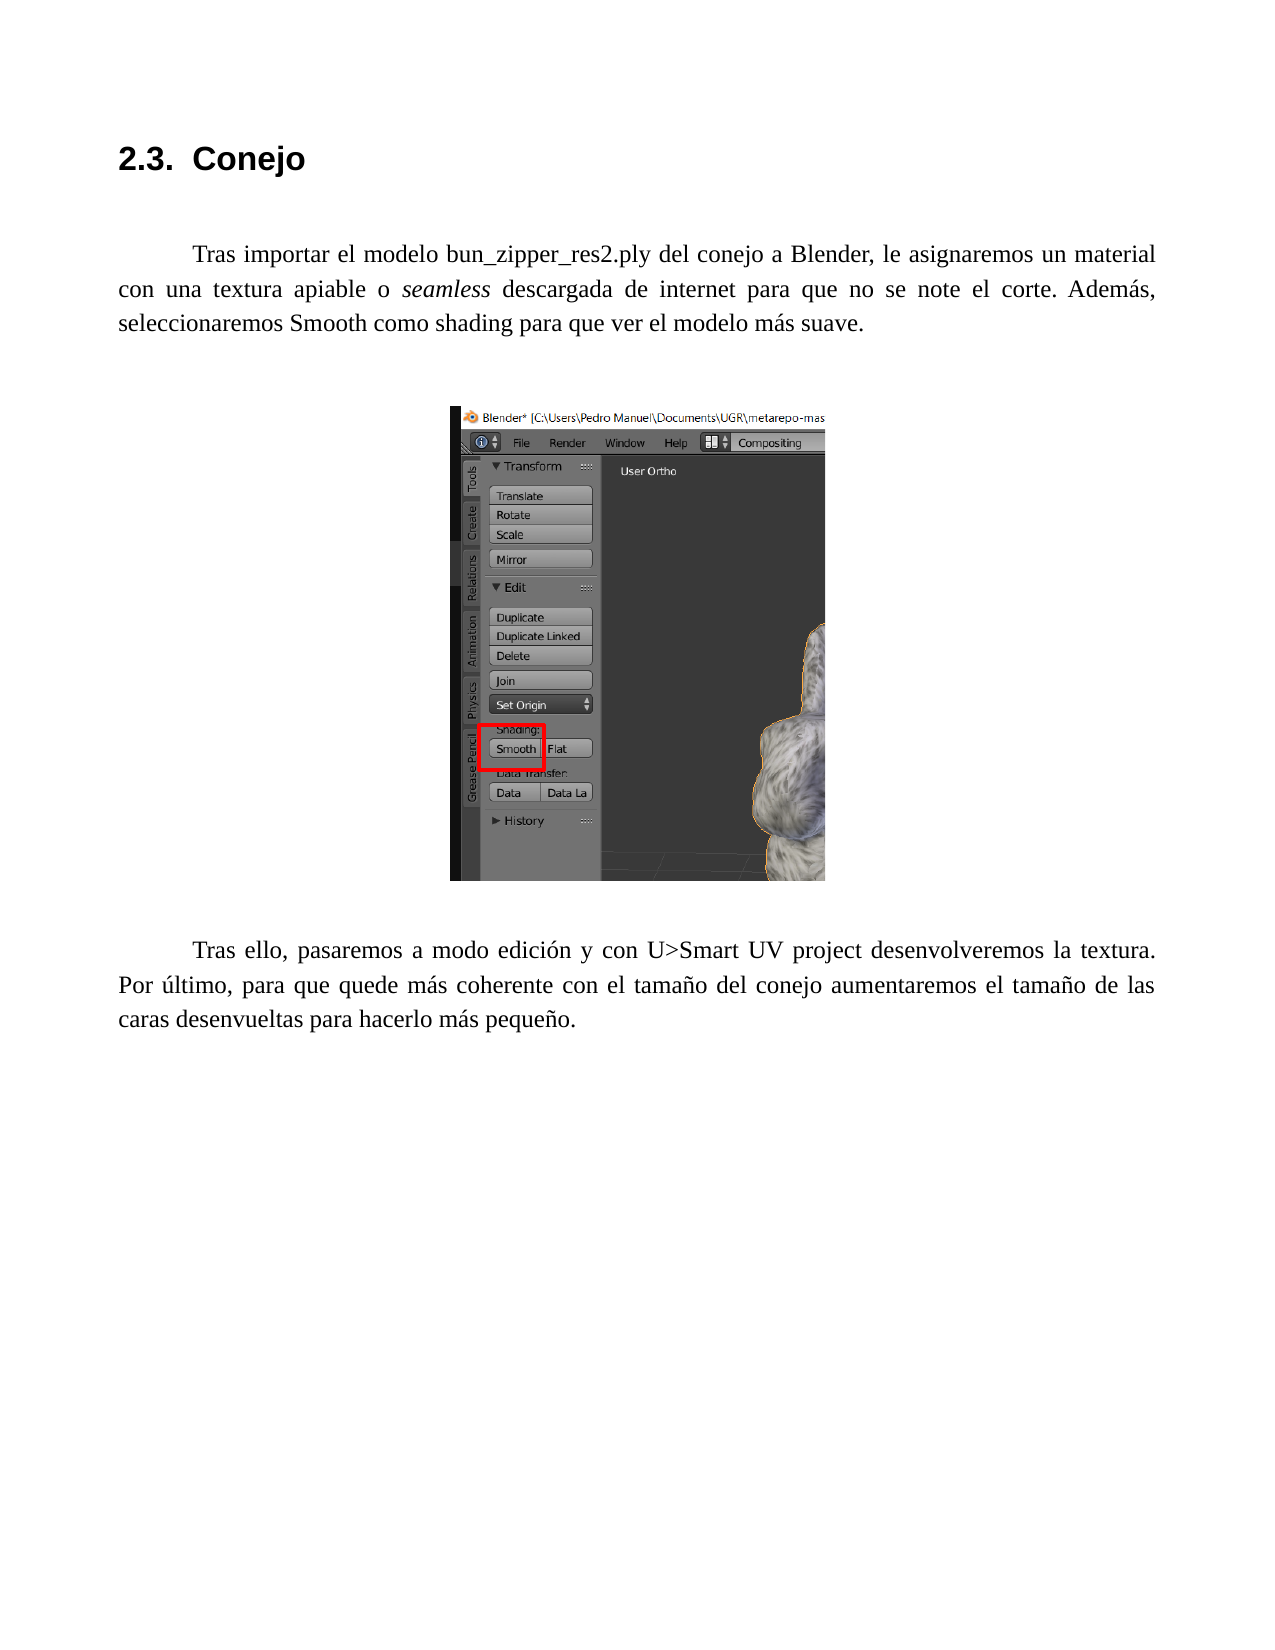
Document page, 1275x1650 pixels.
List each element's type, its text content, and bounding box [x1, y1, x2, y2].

picture [450, 406, 826, 881]
subtitle 2.3. Conejo [118, 139, 1157, 178]
text Tras ello, pasaremos a modo edición y con U>Smart UV project desenvolveremos la textura. Por último, para que quede más coherente con el tamaño del conejo aumentaremos el tamaño de las caras desenvueltas para hacerlo más pequeño. [118, 936, 1157, 1033]
text Tras importar el modelo bun_zipper_res2.ply del conejo a Blender, le asignaremos un material con una textura apiable o seamless descargada de internet para que no se note el corte. Además, seleccionaremos Smooth como shading para que ver el modelo más suave. [118, 239, 1157, 337]
